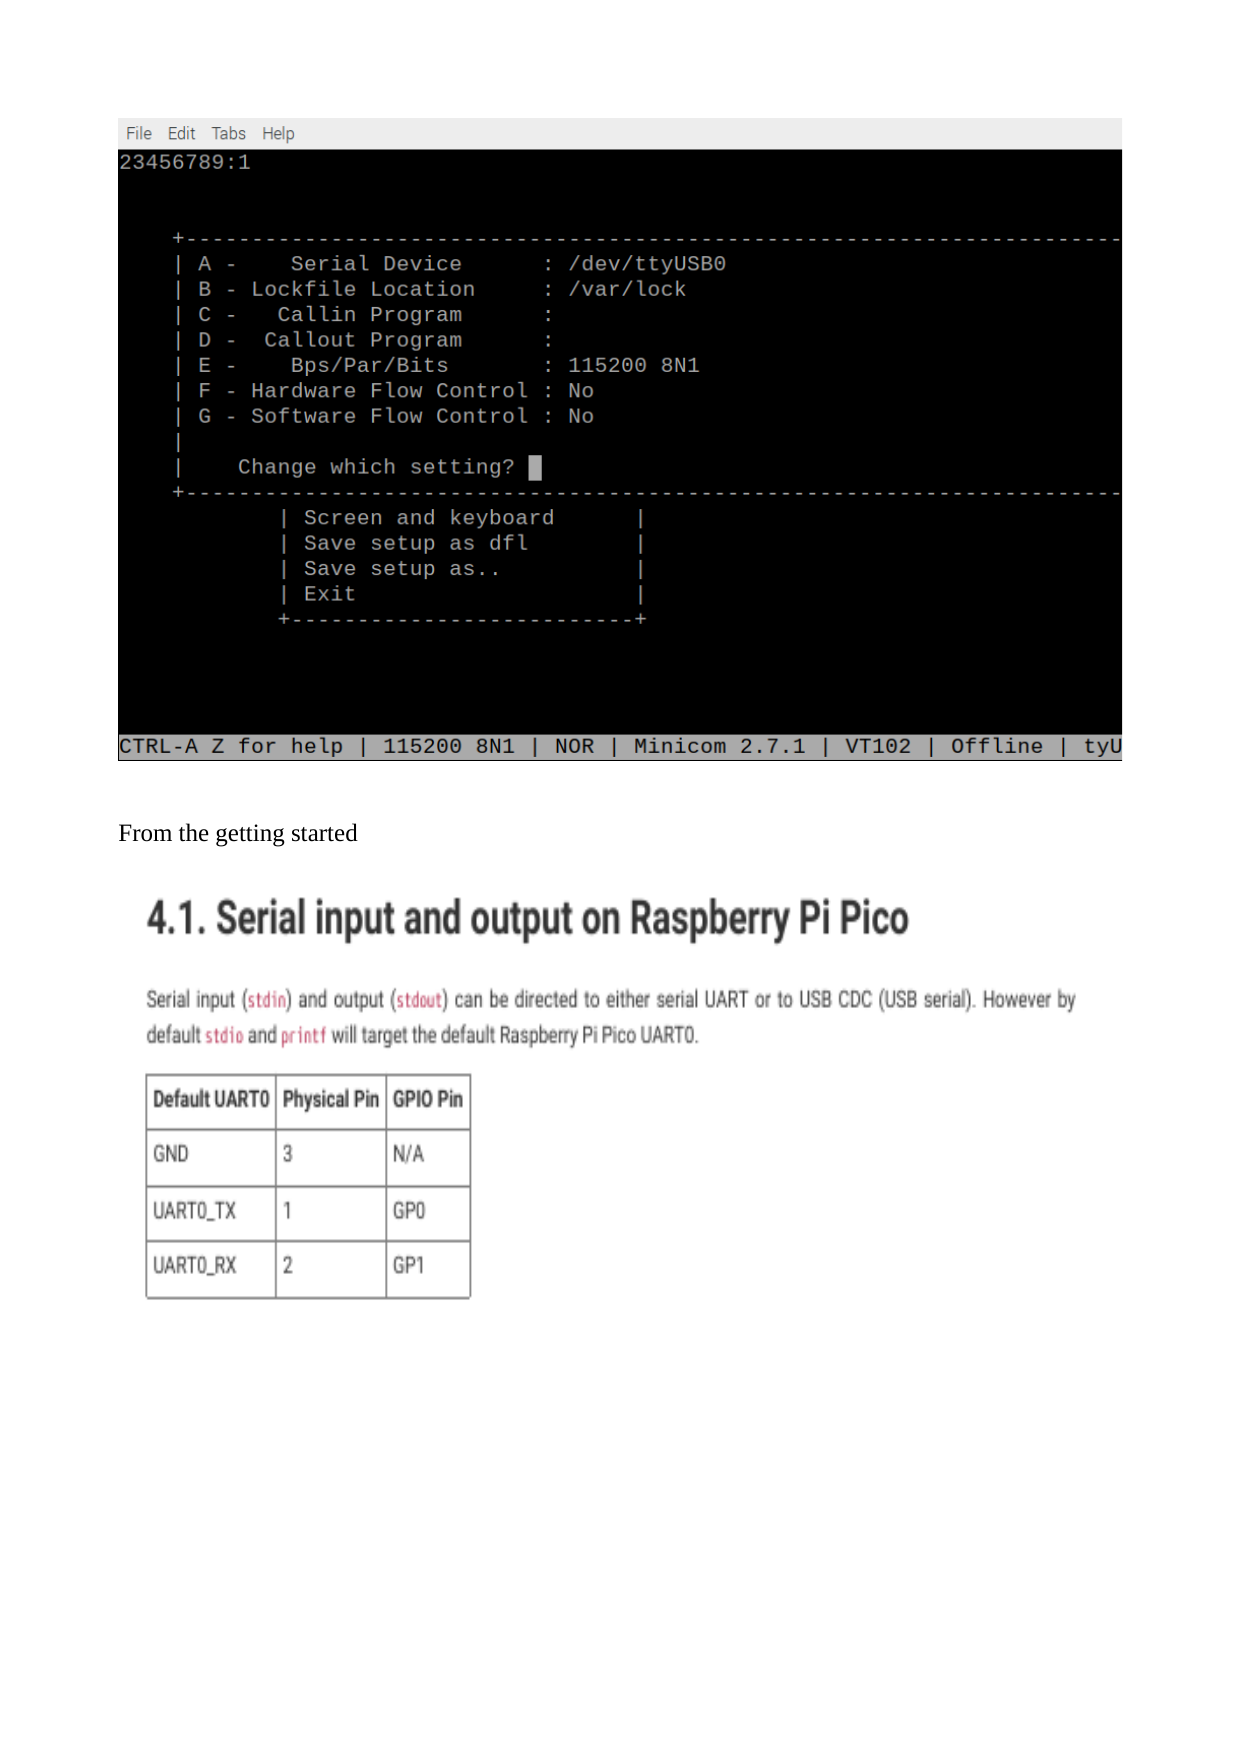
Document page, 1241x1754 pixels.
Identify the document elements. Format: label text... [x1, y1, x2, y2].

picture [118, 118, 1123, 761]
picture [123, 875, 1132, 1319]
text From the getting started [118, 818, 1122, 847]
